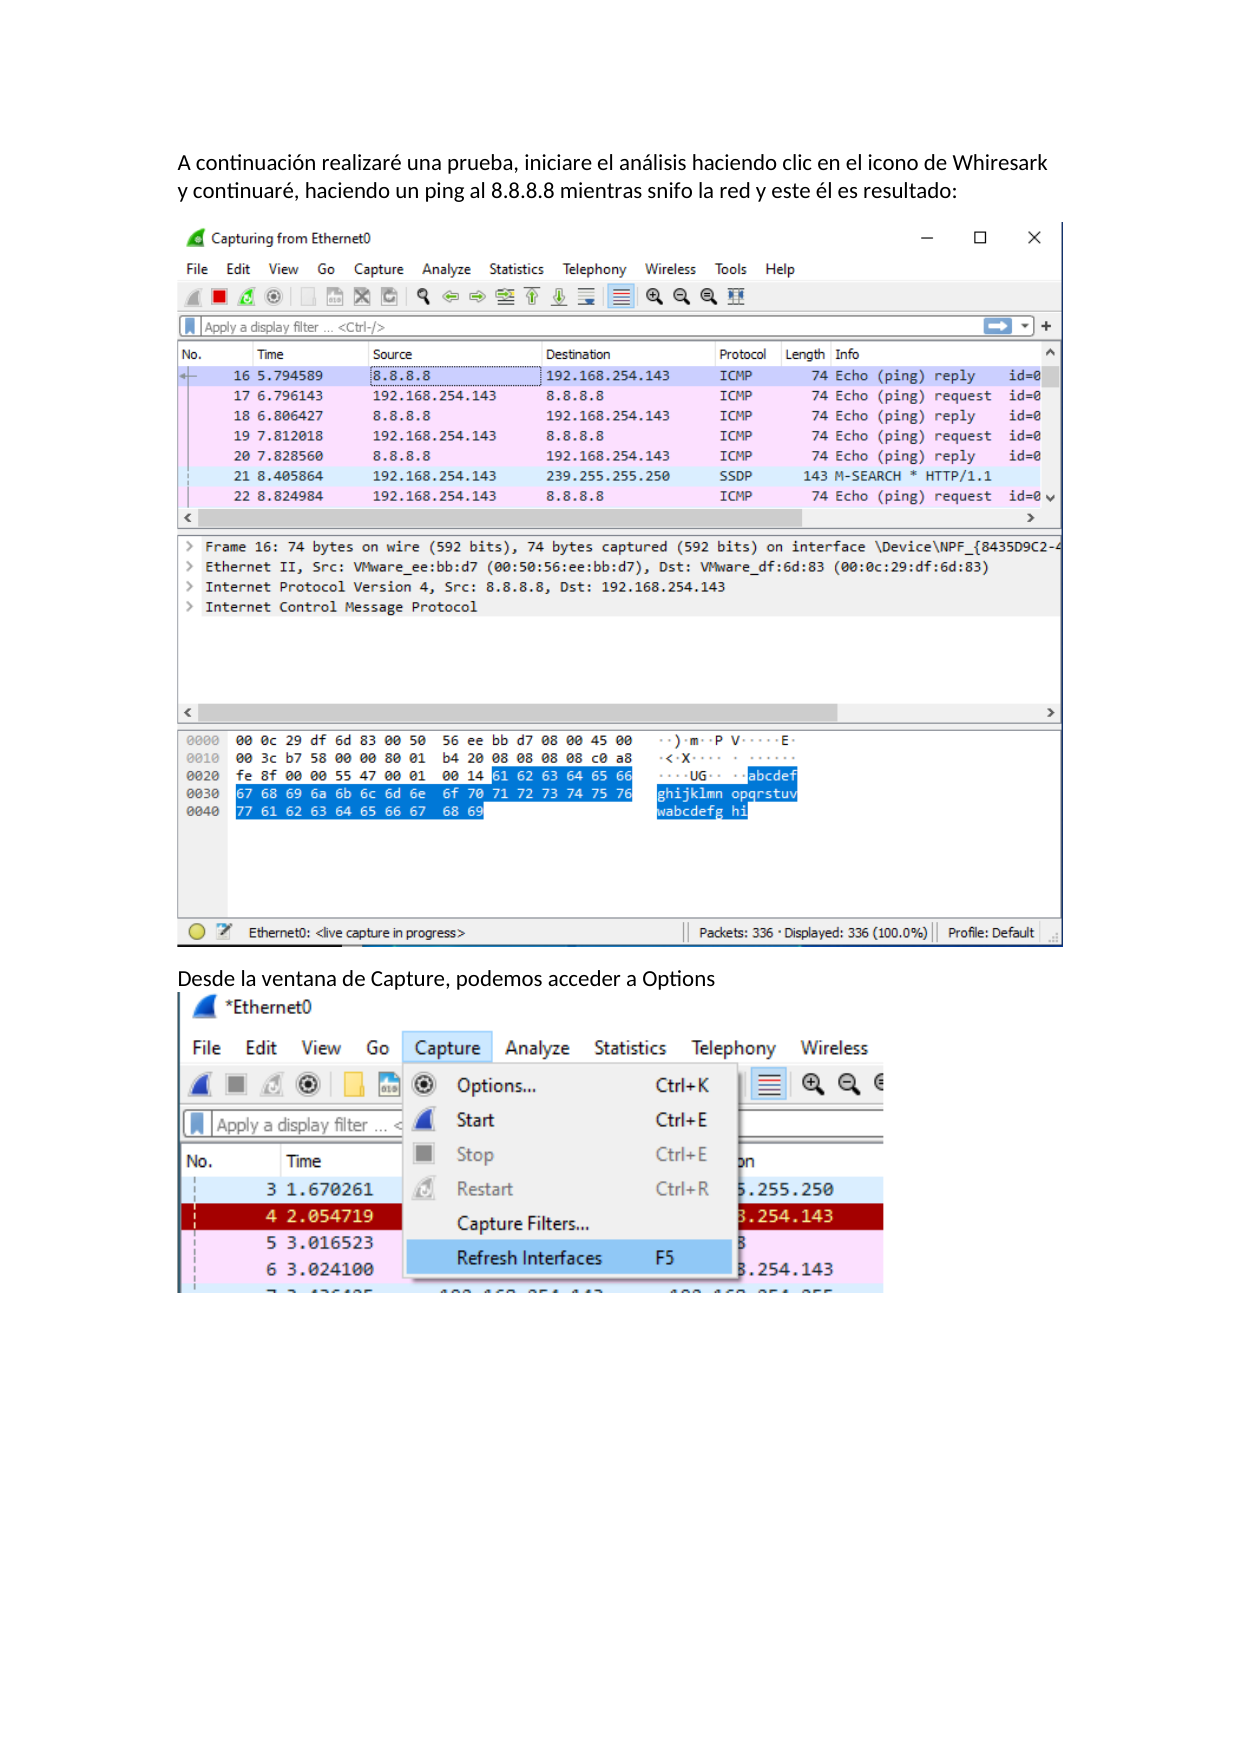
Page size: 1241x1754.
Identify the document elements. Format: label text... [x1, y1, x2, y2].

text A continuación realizaré una prueba, iniciare el análisis haciendo clic en el icono de Whiresark y continuaré, haciendo un ping al 8.8.8.8 mientras snifo la red y este él es resultado: [177, 148, 1063, 204]
text Desde la ventana de Capture, podemos acceder a Options [177, 964, 1063, 1293]
